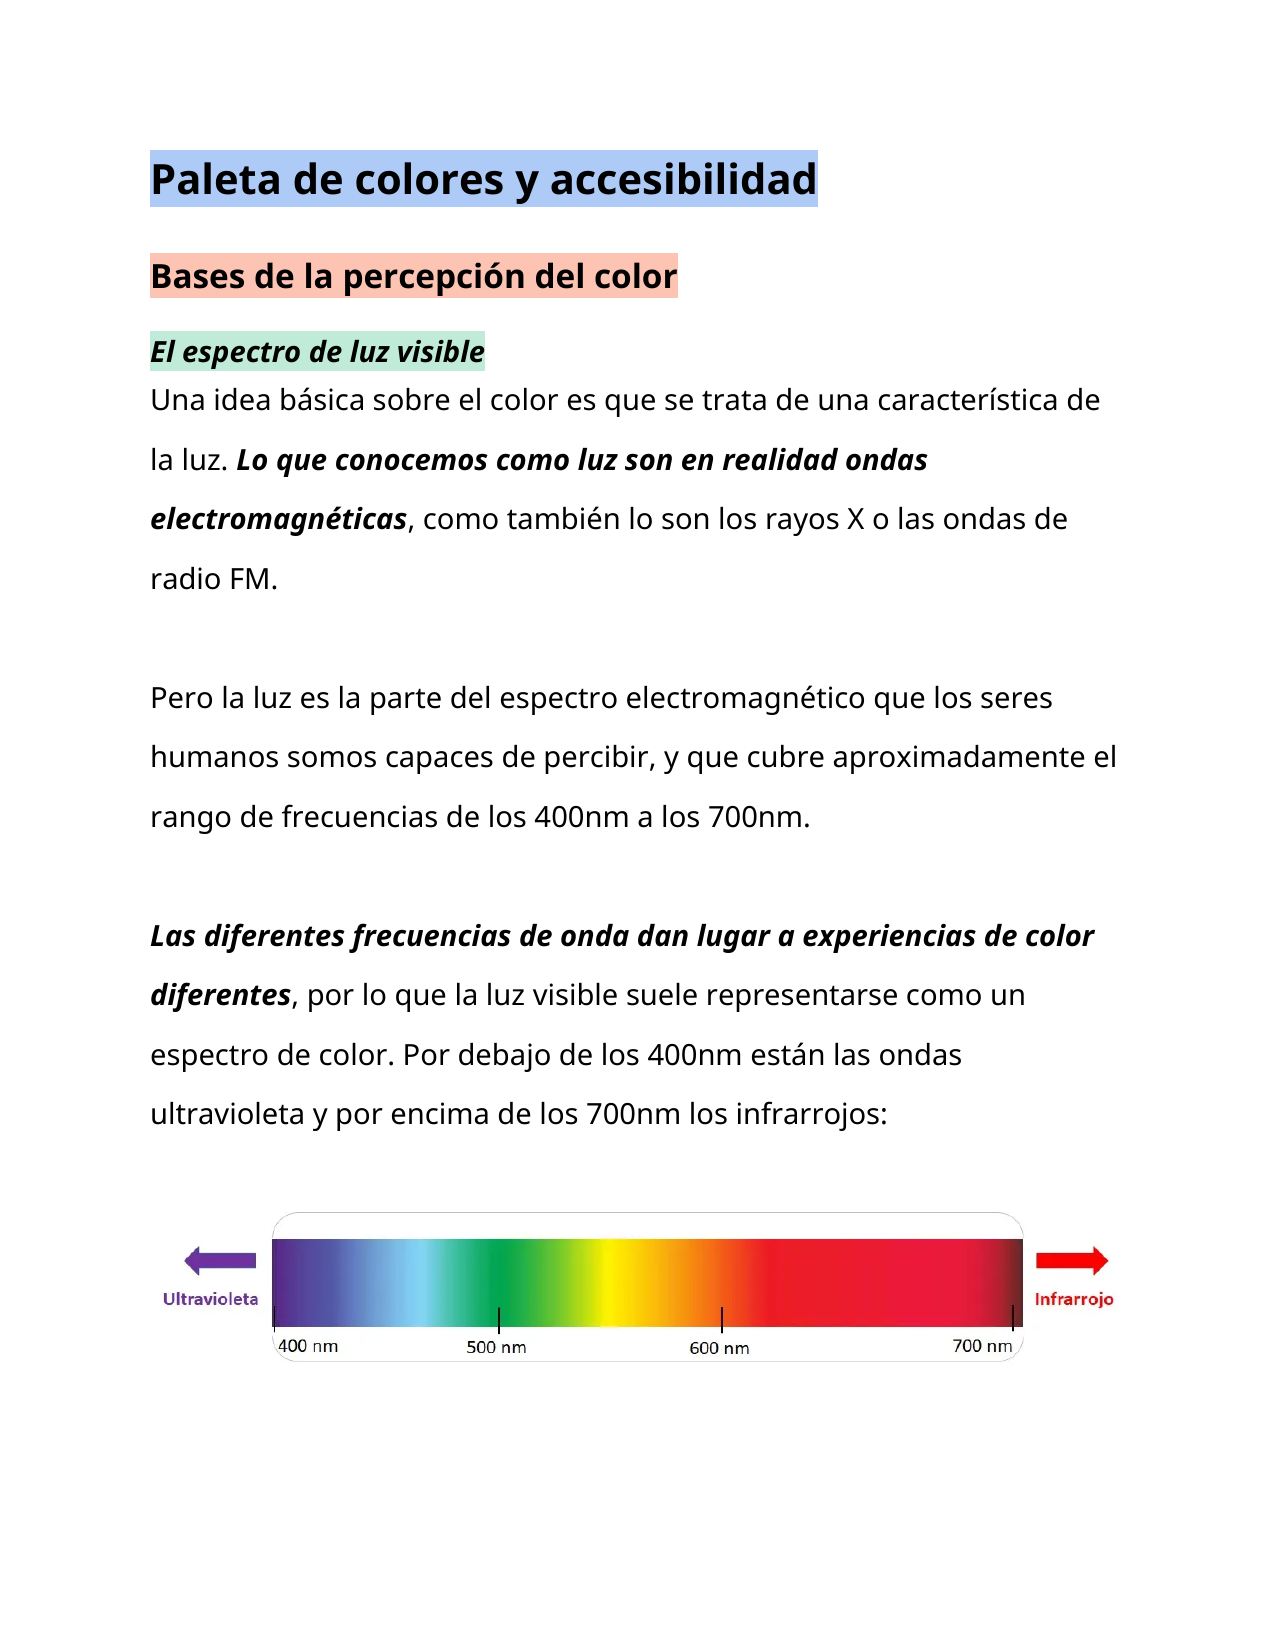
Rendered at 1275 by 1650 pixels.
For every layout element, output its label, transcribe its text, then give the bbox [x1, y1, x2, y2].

subtitle Paleta de colores y accesibilidad [818, 150, 1125, 207]
subtitle Bases de la percepción del color [678, 253, 1125, 298]
text Pero la luz es la parte del espectro electromagnético que los seres humanos somos capaces de percibir, y que cubre aproximadamente el rango de frecuencias de los 400nm a los 700nm. [150, 677, 1125, 836]
text Una idea básica sobre el color es que se trata de una característica de la luz. Lo que conocemos como luz son en realidad ondas electromagnéticas, como también lo son los rayos X o las ondas de radio FM. [150, 379, 1125, 598]
text Las diferentes frecuencias de onda dan lugar a experiencias de color diferentes, por lo que la luz visible suele representarse como un espectro de color. Por debajo de los 400nm están las ondas ultravioleta y por encima de los 700nm los infrarrojos: [150, 915, 1125, 1133]
picture [150, 1212, 1125, 1371]
subtitle El espectro de luz visible [485, 331, 1125, 371]
